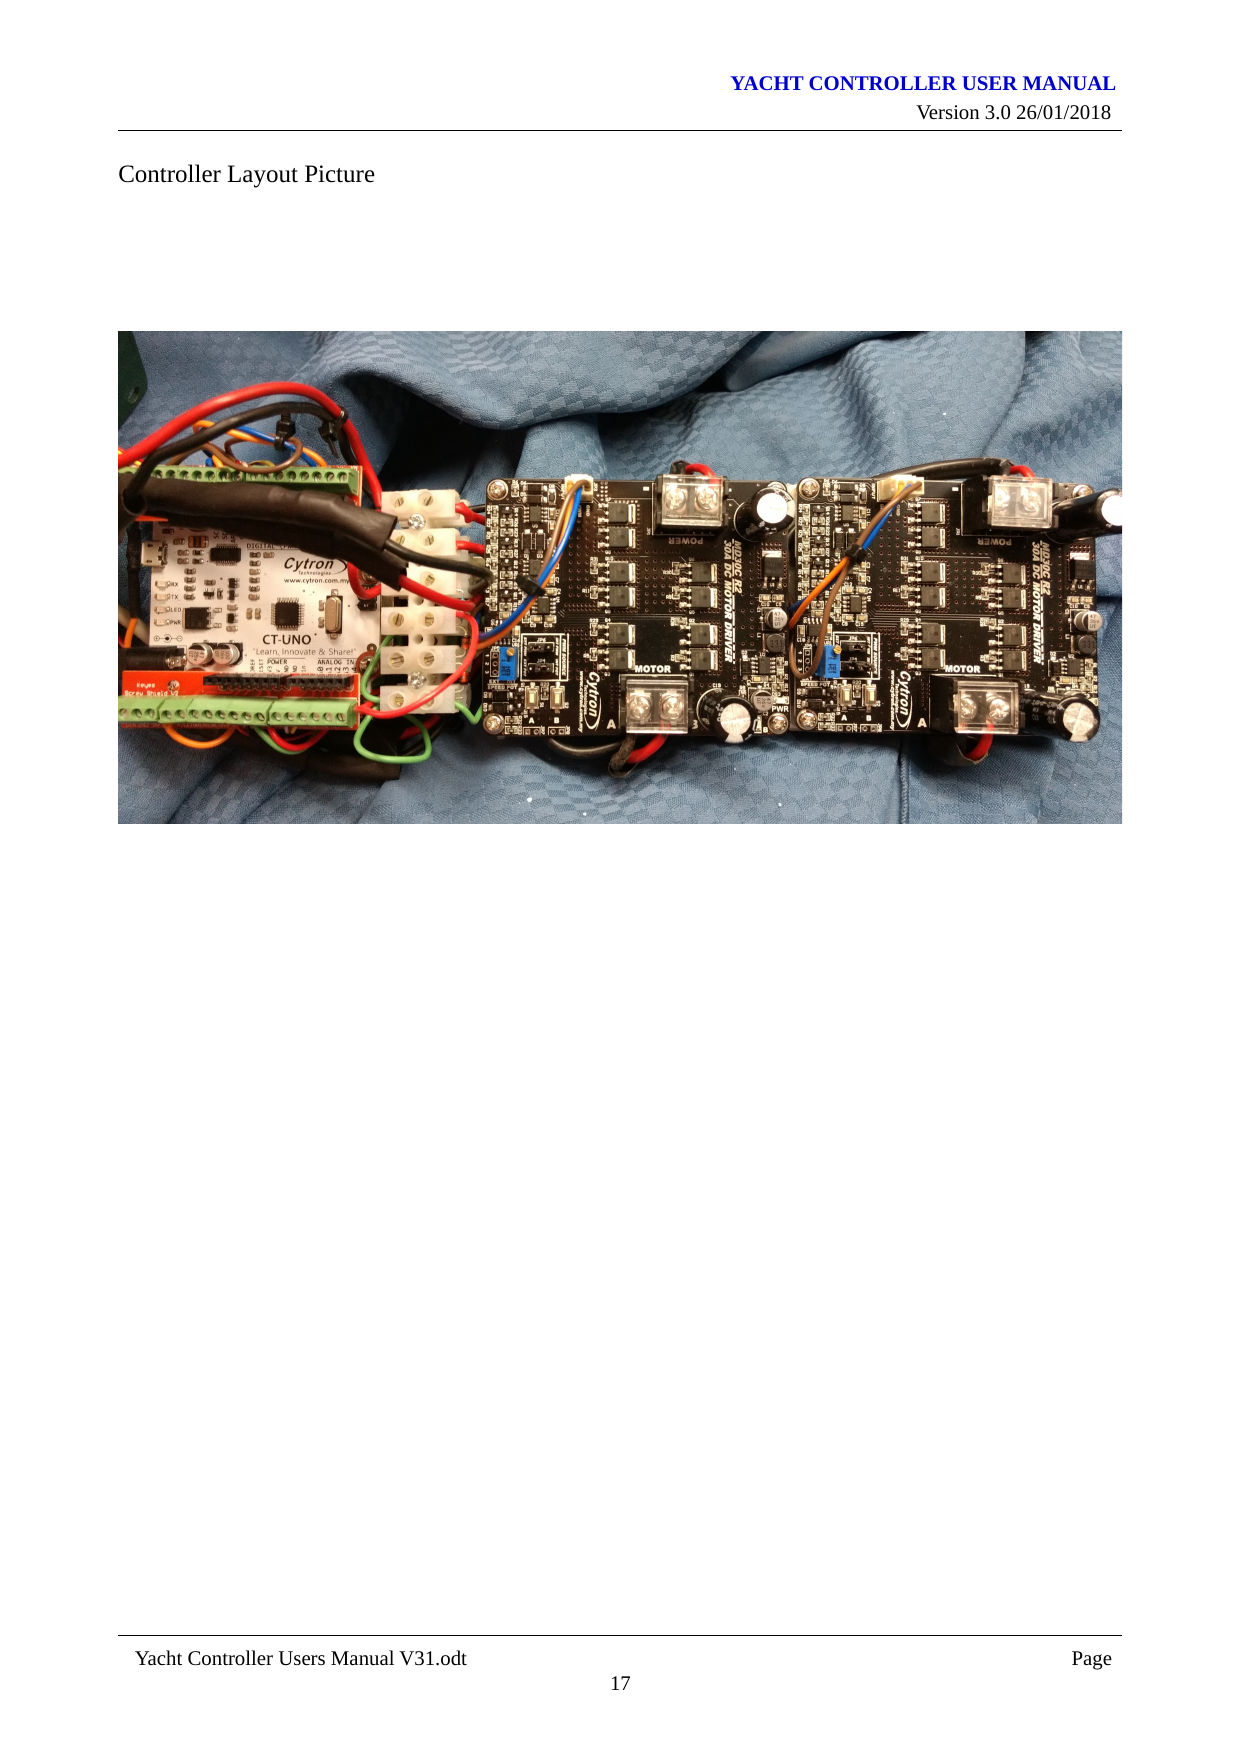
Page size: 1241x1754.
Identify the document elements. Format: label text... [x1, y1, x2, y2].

picture [118, 331, 1123, 824]
text Controller Layout Picture [118, 159, 1122, 188]
